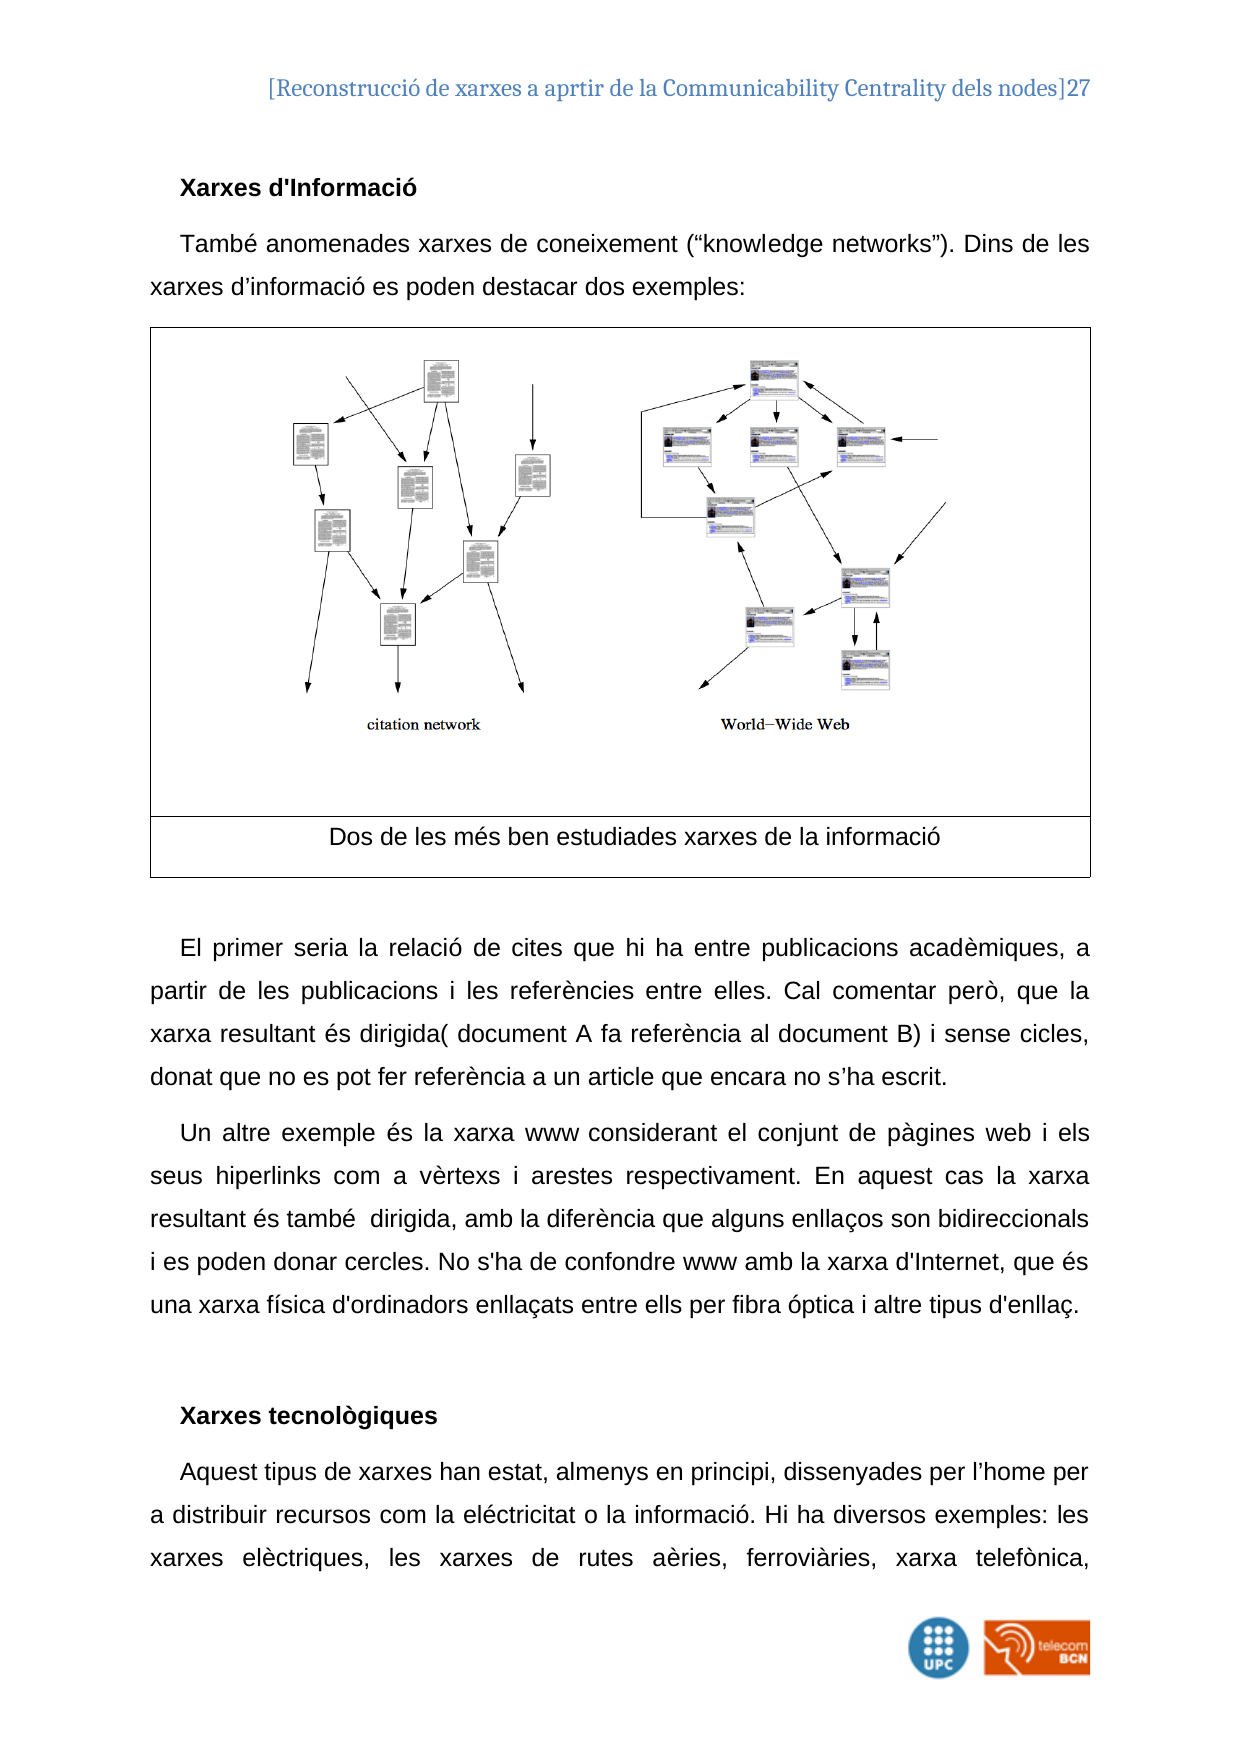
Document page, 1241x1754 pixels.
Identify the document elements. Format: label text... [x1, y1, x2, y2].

text Aquest tipus de xarxes han estat, almenys en principi, dissenyades per l’home per a distribuir recursos com la eléctricitat o la informació. Hi ha diversos exemples: les xarxes elèctriques, les xarxes de rutes aèries, ferroviàries, xarxa telefònica, [150, 1457, 1090, 1572]
picture [904, 1614, 1091, 1681]
table_header [151, 328, 1090, 816]
picture [255, 333, 985, 756]
text Un altre exemple és la xarxa www considerant el conjunt de pàgines web i els seus hiperlinks com a vèrtexs i arestes respectivament. En aquest cas la xarxa resultant és també dirigida, amb la diferència que alguns enllaços son bidireccionals i es poden donar cercles. No s'ha de confondre www amb la xarxa d'Internet, que és una xarxa física d'ordinadors enllaçats entre ells per fibra óptica i altre tipus d'enllaç. [150, 1117, 1090, 1319]
table_cell Dos de les més ben estudiades xarxes de la informació [151, 817, 1090, 877]
text El primer seria la relació de cites que hi ha entre publicacions acadèmiques, a partir de les publicacions i les referències entre elles. Cal comentar però, que la xarxa resultant és dirigida( document A fa referència al document B) i sense cicles, donat que no es pot fer referència a un article que encara no s’ha escrit. [150, 932, 1090, 1091]
text Xarxes d'Informació [150, 173, 1090, 202]
text També anomenades xarxes de coneixement (“knowledge networks”). Dins de les xarxes d’informació es poden destacar dos exemples: [150, 228, 1090, 300]
text Xarxes tecnològiques [150, 1401, 1090, 1430]
